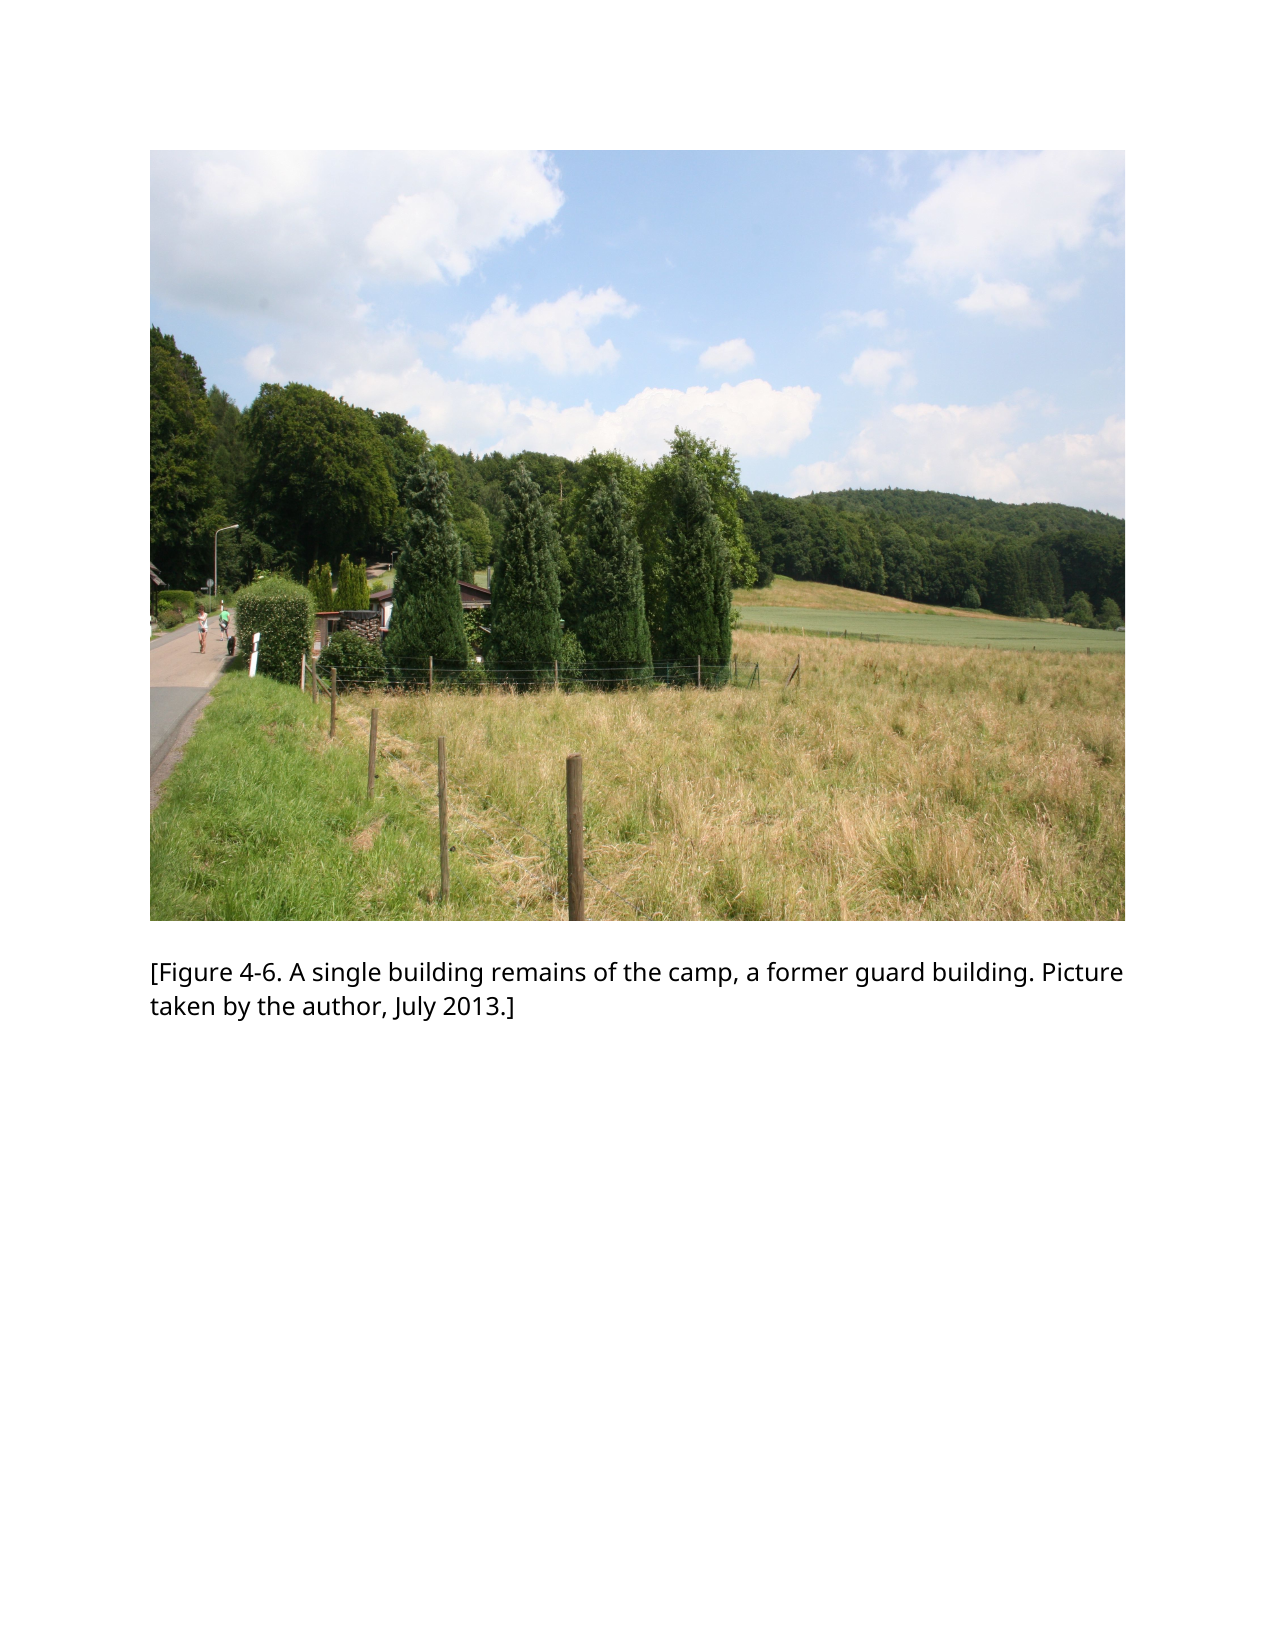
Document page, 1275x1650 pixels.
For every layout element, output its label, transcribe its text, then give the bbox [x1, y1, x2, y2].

picture [150, 150, 1125, 921]
text [Figure 4-6. A single building remains of the camp, a former guard building. Picture taken by the author, July 2013.] [150, 955, 1125, 1023]
